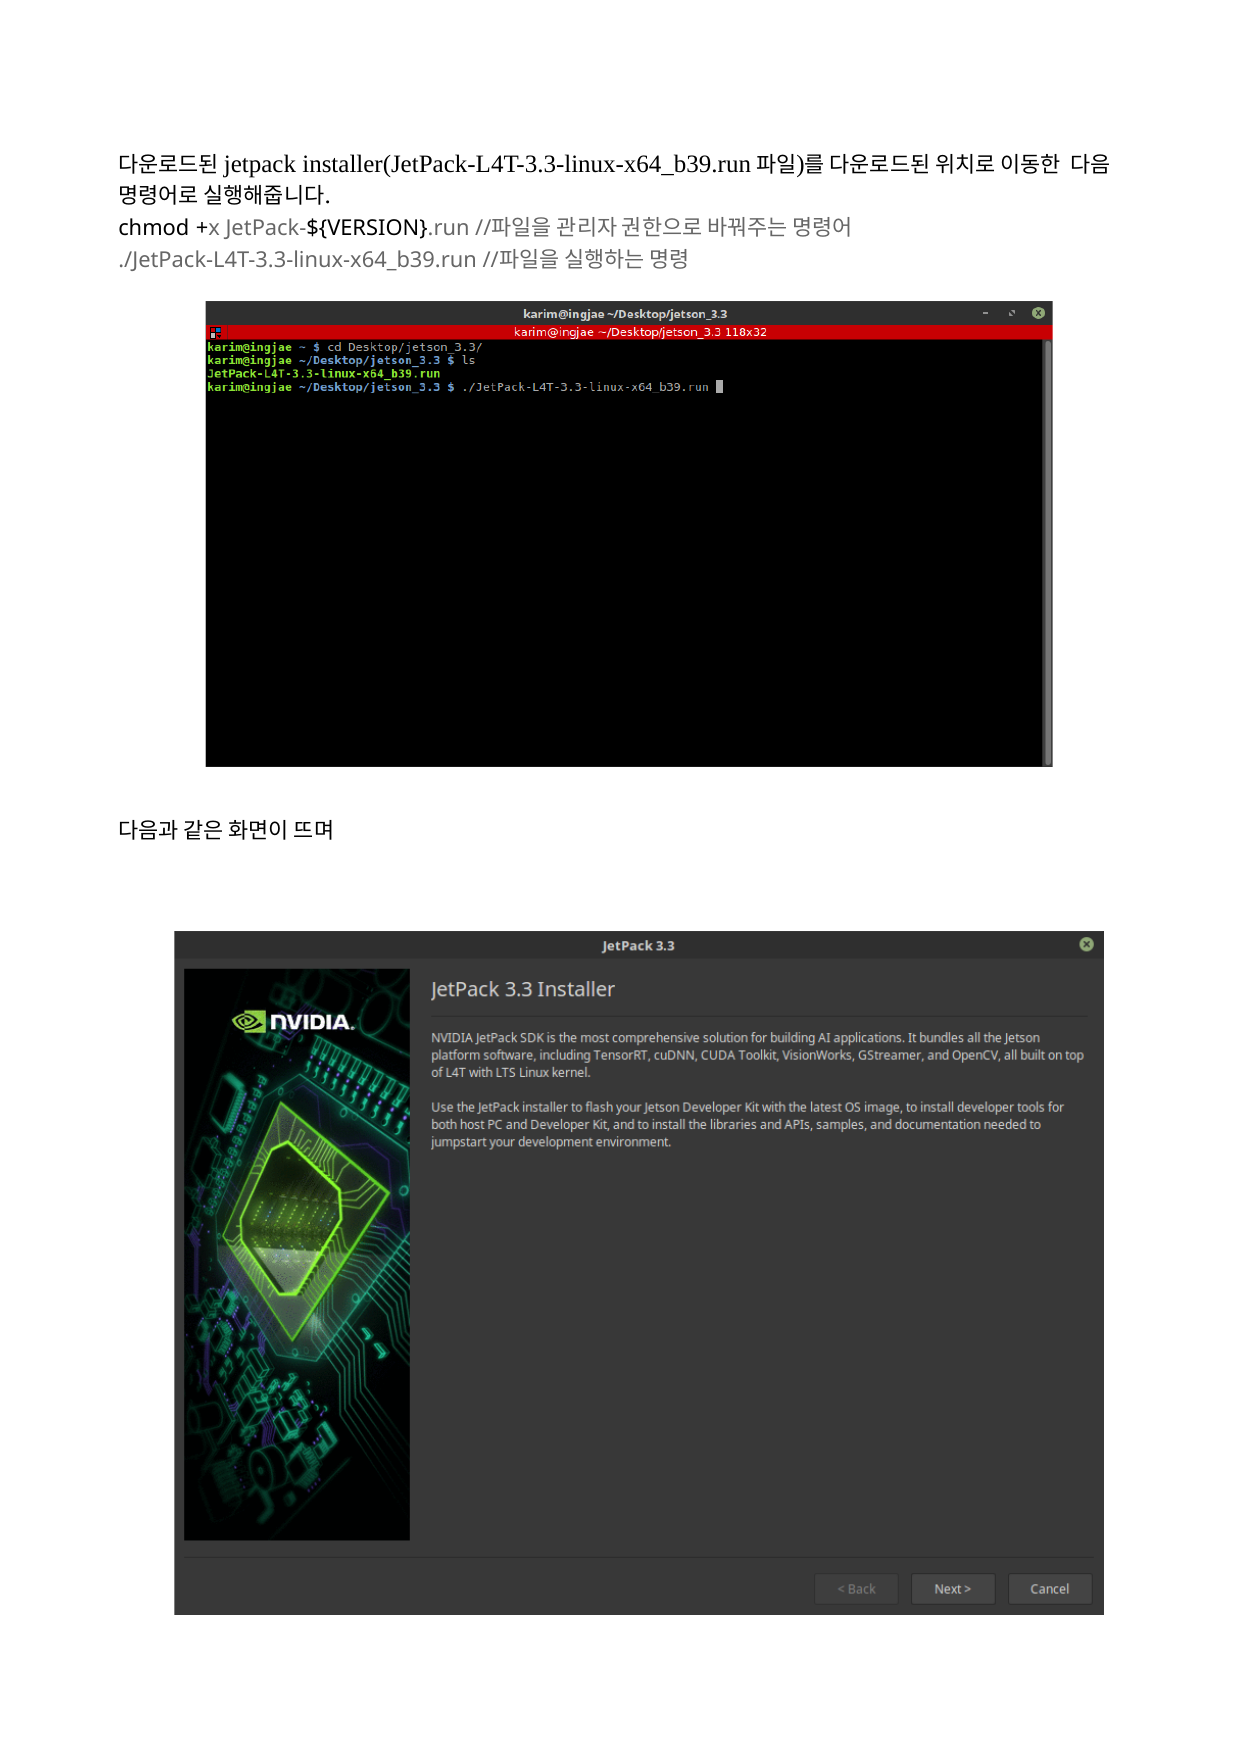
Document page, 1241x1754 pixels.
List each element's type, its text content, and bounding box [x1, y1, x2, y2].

text ./JetPack-L4T-3.3-linux-x64_b39.run //파일을 실행하는 명령 [118, 242, 1122, 274]
text 다운로드된 jetpack installer(JetPack-L4T-3.3-linux-x64_b39.run파일)를 다운로드된 위치로 이동한 다음 명령어로 실행해줍니다. [118, 147, 1122, 210]
picture [205, 301, 1053, 767]
text 다음과 같은 화면이 뜨며 [118, 813, 1122, 845]
picture [174, 931, 1104, 1615]
text chmod +x JetPack-${VERSION}.run //파일을 관리자 권한으로 바꿔주는 명령어 [118, 210, 1122, 242]
